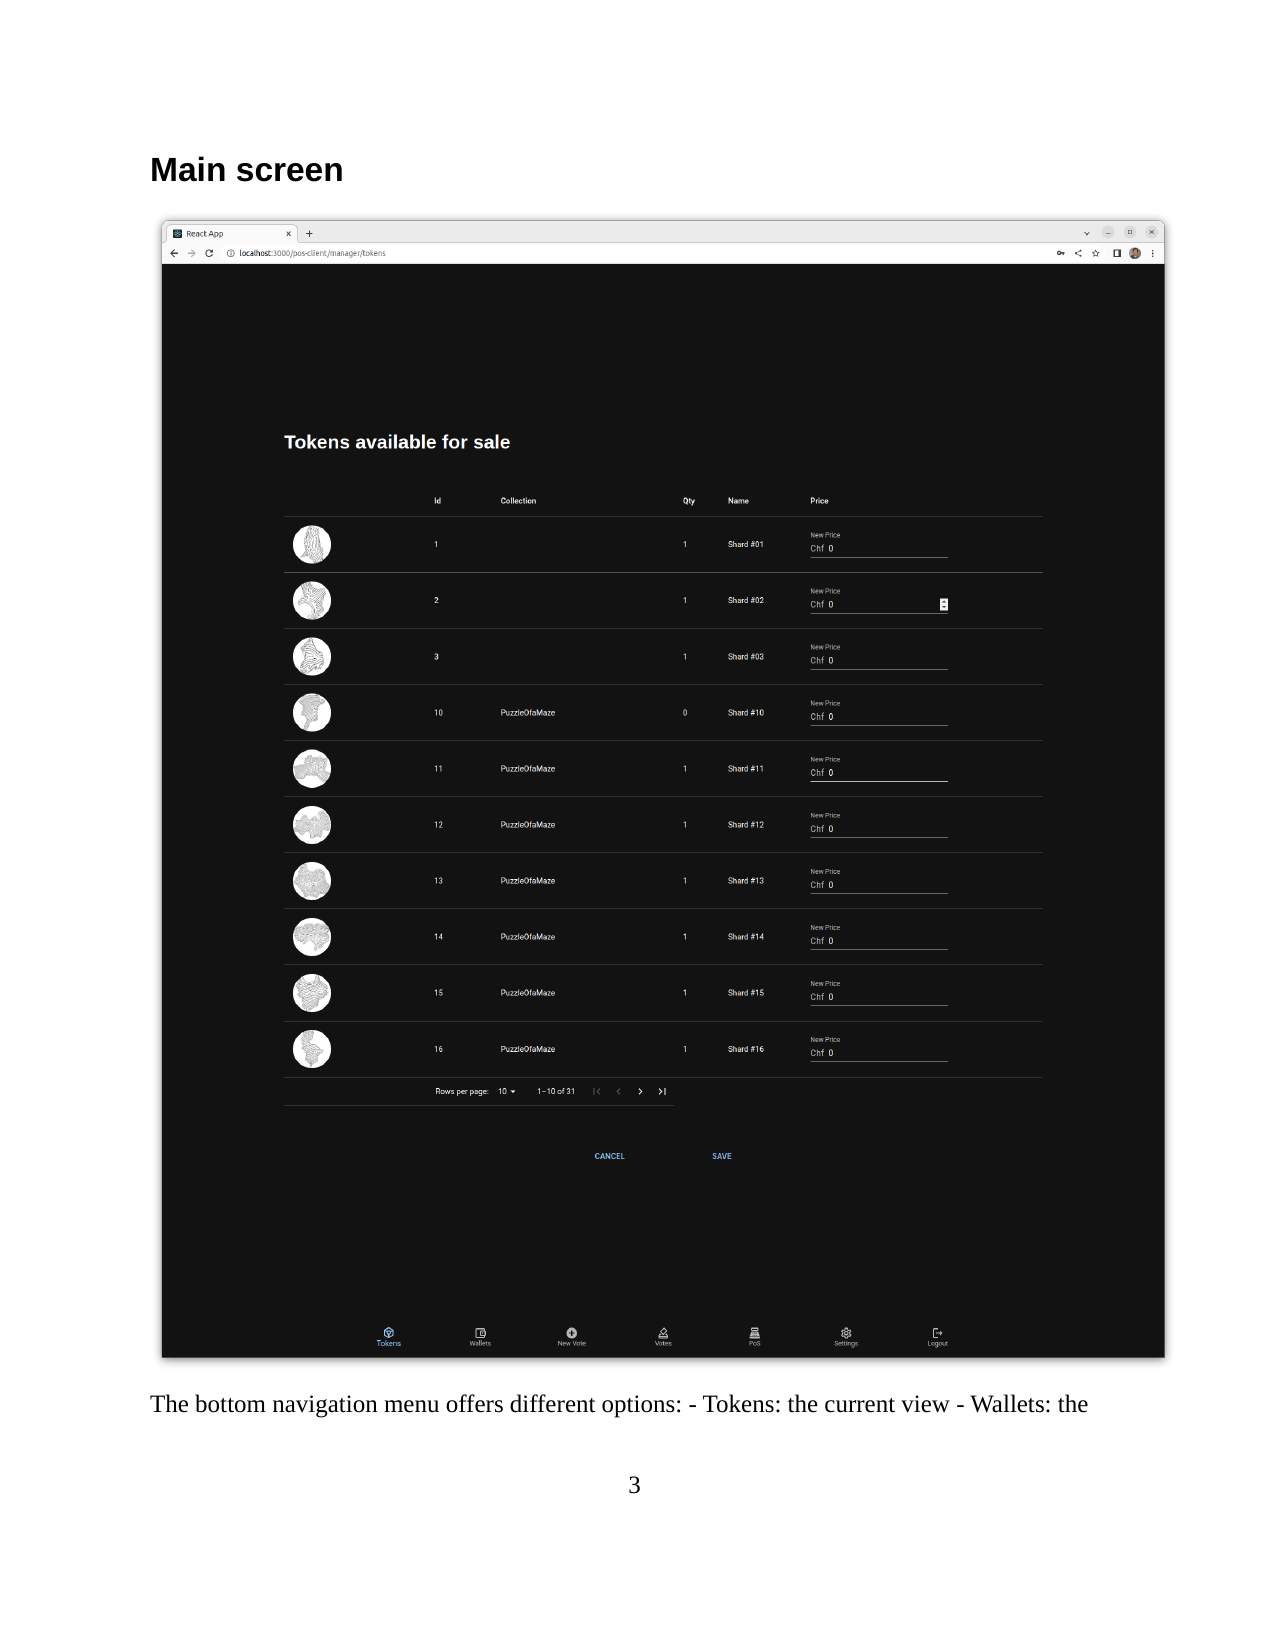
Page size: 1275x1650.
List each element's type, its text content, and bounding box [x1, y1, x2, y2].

subtitle Main screen [150, 150, 1125, 189]
picture [150, 210, 1176, 1371]
text The bottom navigation menu offers different options: - Tokens: the current view - Wallets: the [150, 1389, 1125, 1418]
